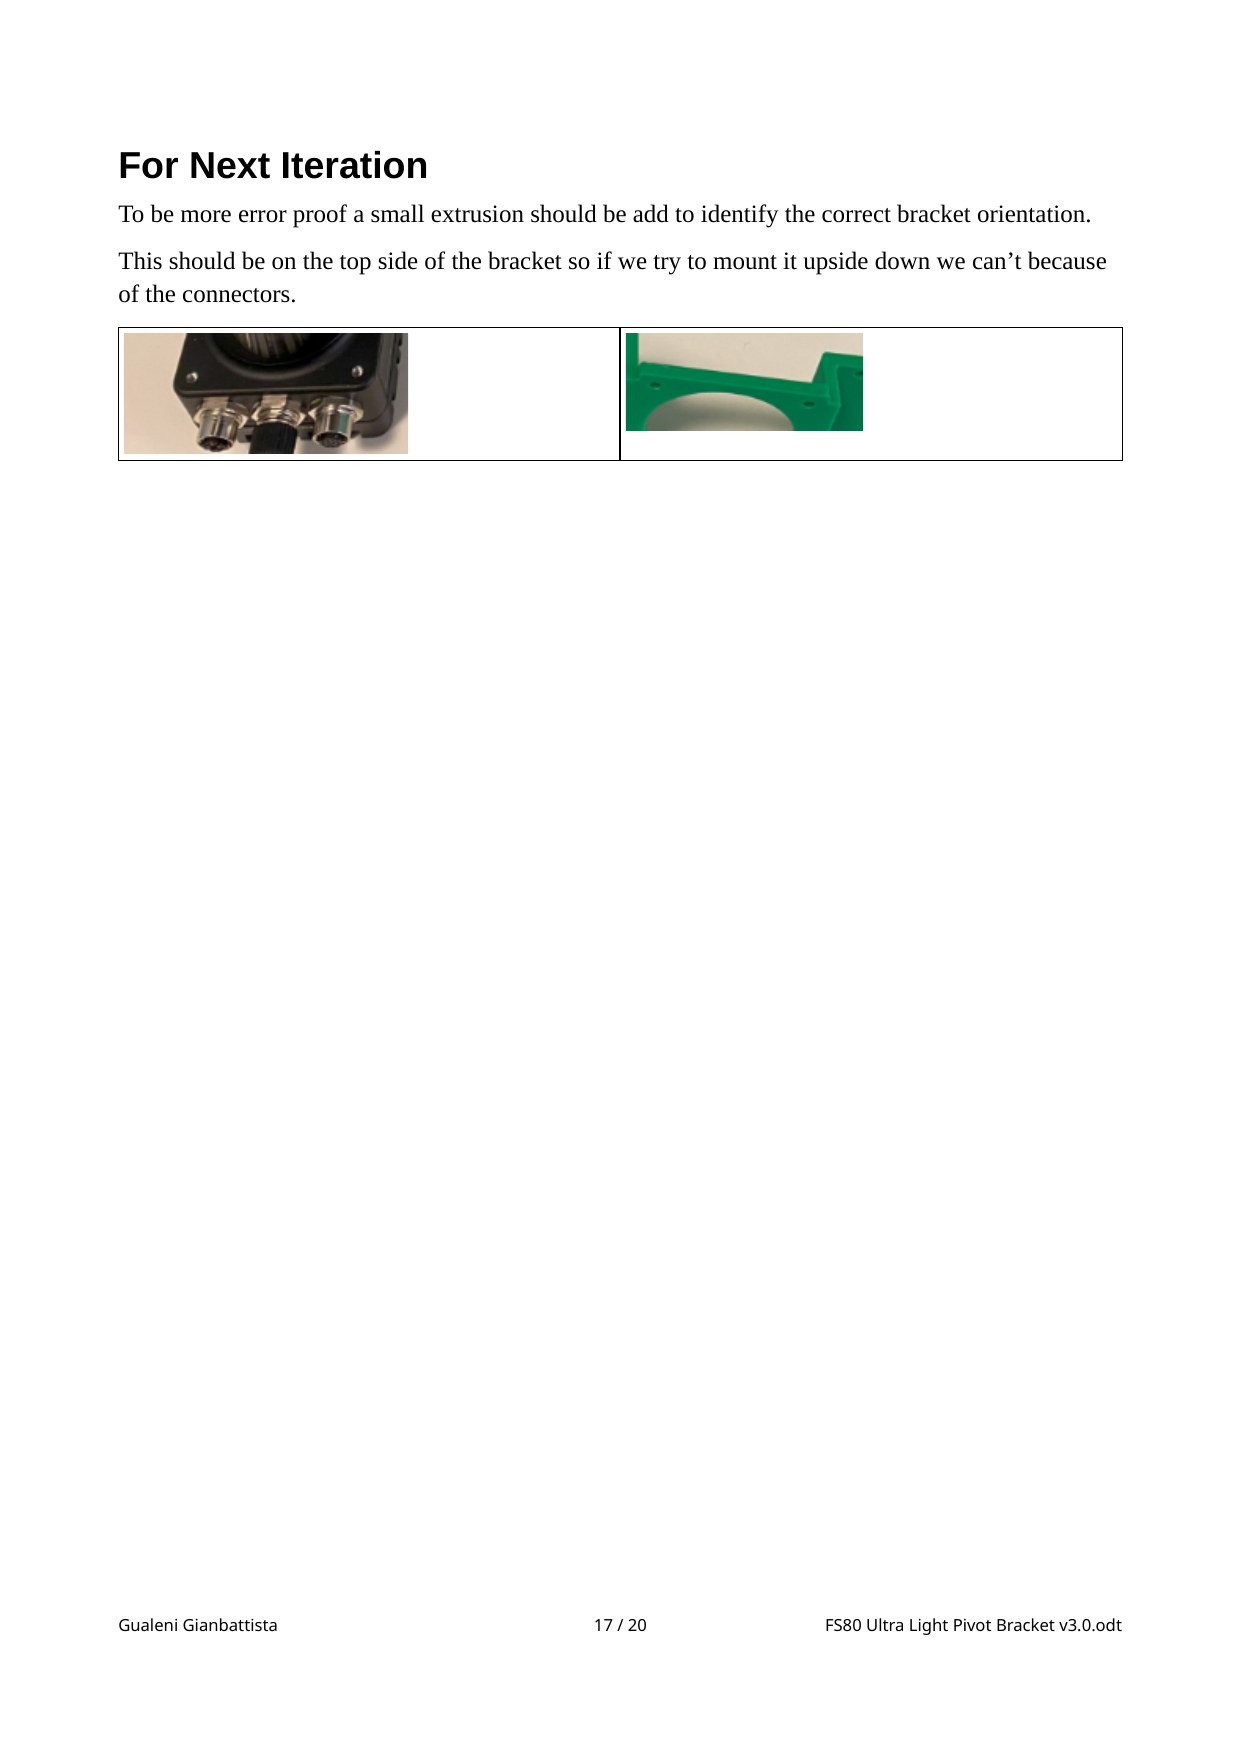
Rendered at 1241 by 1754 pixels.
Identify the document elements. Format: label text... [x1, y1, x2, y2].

picture [123, 333, 409, 454]
table_header [621, 328, 1122, 460]
subtitle For Next Iteration [118, 143, 1122, 186]
picture [625, 333, 864, 431]
text This should be on the top side of the bracket so if we try to mount it upside down we can’t because of the connectors. [118, 246, 1122, 308]
table_header [119, 328, 619, 460]
text To be more error proof a small extrusion should be add to identify the correct bracket orientation. [118, 199, 1122, 227]
